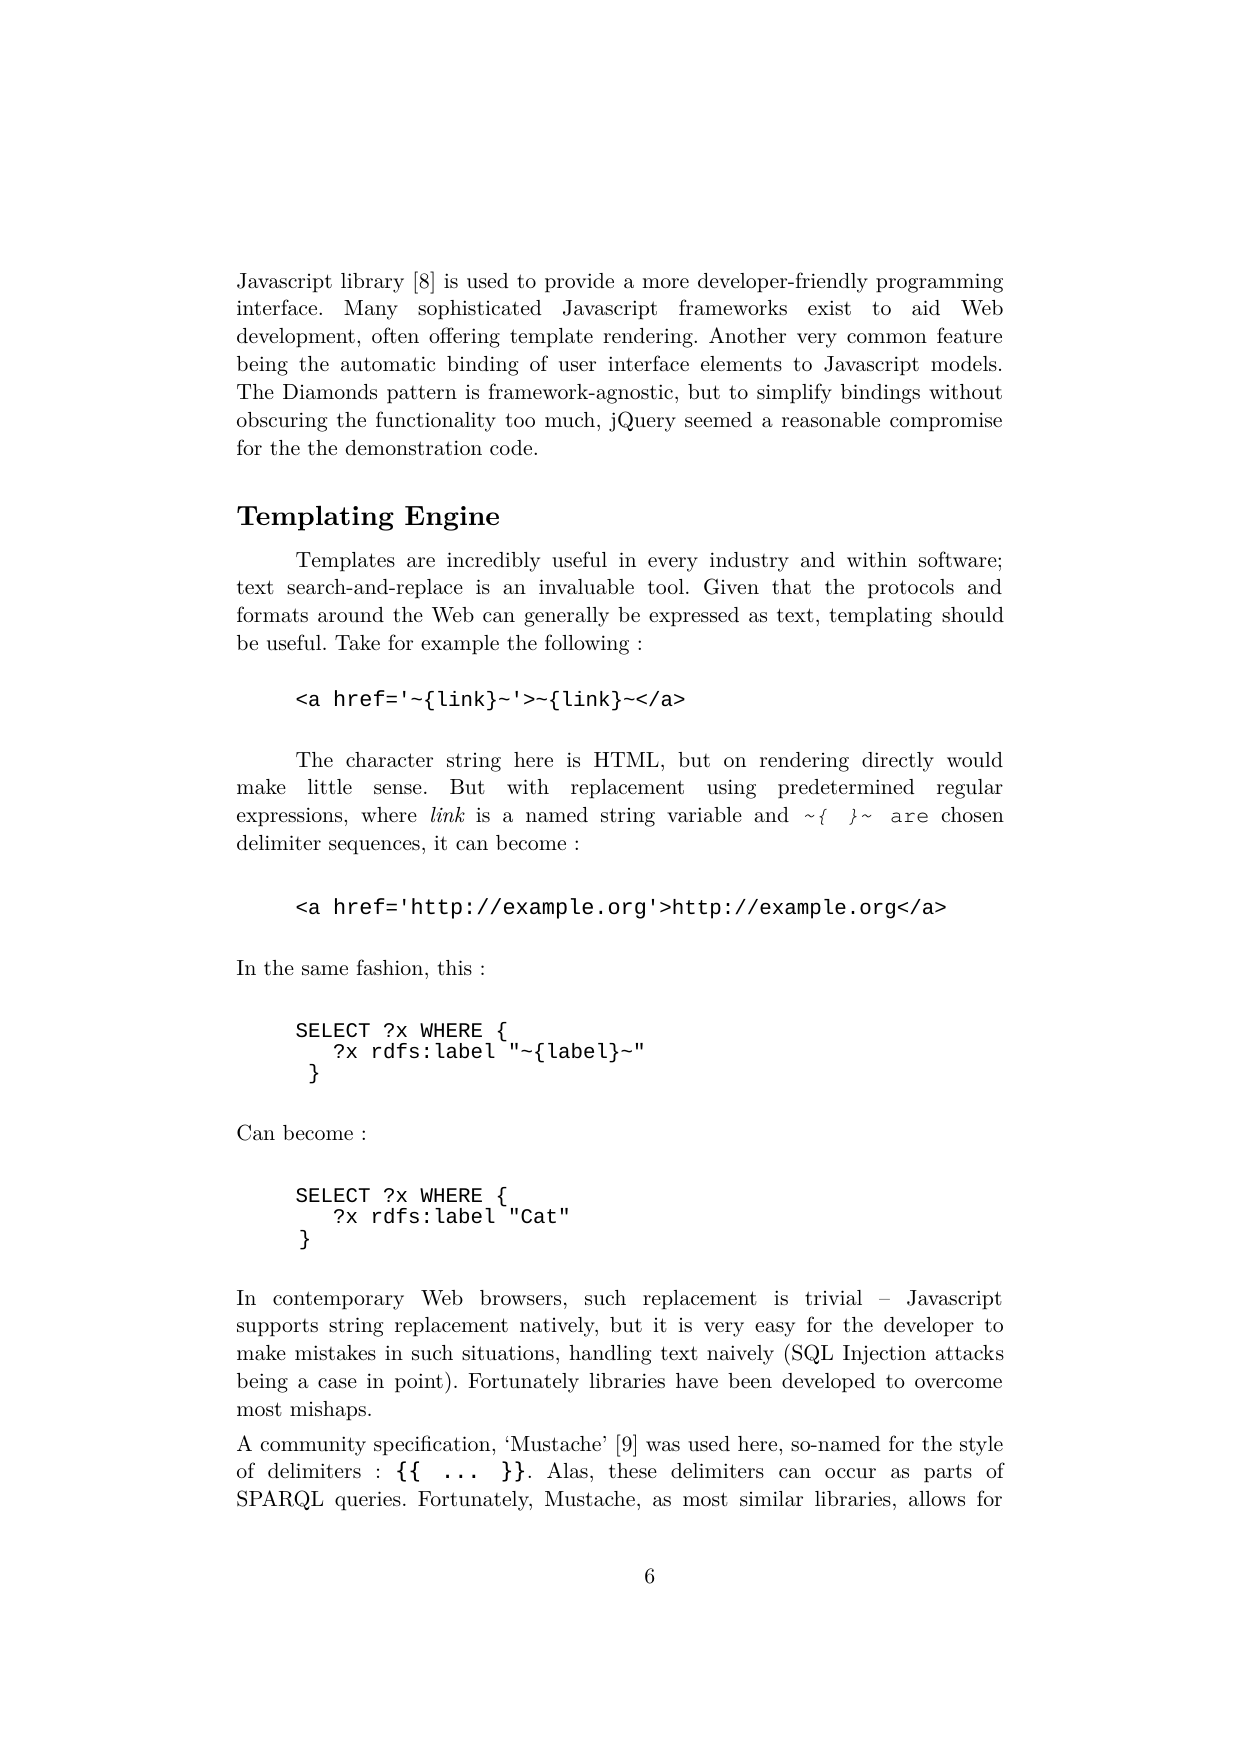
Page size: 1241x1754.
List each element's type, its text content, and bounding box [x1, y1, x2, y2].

text In contemporary Web browsers, such replacement is trivial – Javascript supports string replacement natively, but it is very easy for the developer to make mistakes in such situations, handling text naively (SQL Injection attacks being a case in point). Fortunately libraries have been developed to overcome most mishaps. [236, 1283, 1004, 1423]
text In the same fashion, this : [236, 953, 1004, 981]
text <a href='~{link}~'>~{link}~</a> [236, 689, 1004, 711]
text Templates are incredibly useful in every industry and within software; text search-and-replace is an invaluable tool. Given that the protocols and formats around the Web can generally be expressed as text, templating should be useful. Take for example the following : [236, 545, 1004, 657]
subtitle Templating Engine [236, 497, 1004, 533]
text } [236, 1228, 1004, 1249]
text Can become : [236, 1118, 1004, 1146]
text ?x rdfs:label "~{label}~" [236, 1042, 1004, 1063]
text The character string here is HTML, but on rendering directly would make little sense. But with replacement using predetermined regular expressions, where link is a named string variable and ~{ }~ are chosen delimiter sequences, it can become : [236, 745, 1004, 857]
text A community specification, ‘Mustache’ [9] was used here, so-named for the style of delimiters : {{ ... }}. Alas, these delimiters can occur as parts of SPARQL queries. Fortunately, Mustache, as most similar libraries, allows for [236, 1429, 1004, 1513]
text Javascript library [8] is used to provide a more developer-friendly programming interface. Many sophisticated Javascript frameworks exist to aid Web development, often offering template rendering. Another very common feature being the automatic binding of user interface elements to Javascript models. The Diamonds pattern is framework-agnostic, but to simplify bindings without obscuring the functionality too much, jQuery seemed a reasonable compromise for the the demonstration code. [236, 266, 1004, 462]
text } [236, 1063, 1004, 1084]
text <a href='http://example.org'>http://example.org</a> [236, 896, 1004, 919]
text ?x rdfs:label "Cat" [236, 1207, 1004, 1228]
text SELECT ?x WHERE { [236, 1020, 1004, 1042]
text SELECT ?x WHERE { [236, 1186, 1004, 1207]
